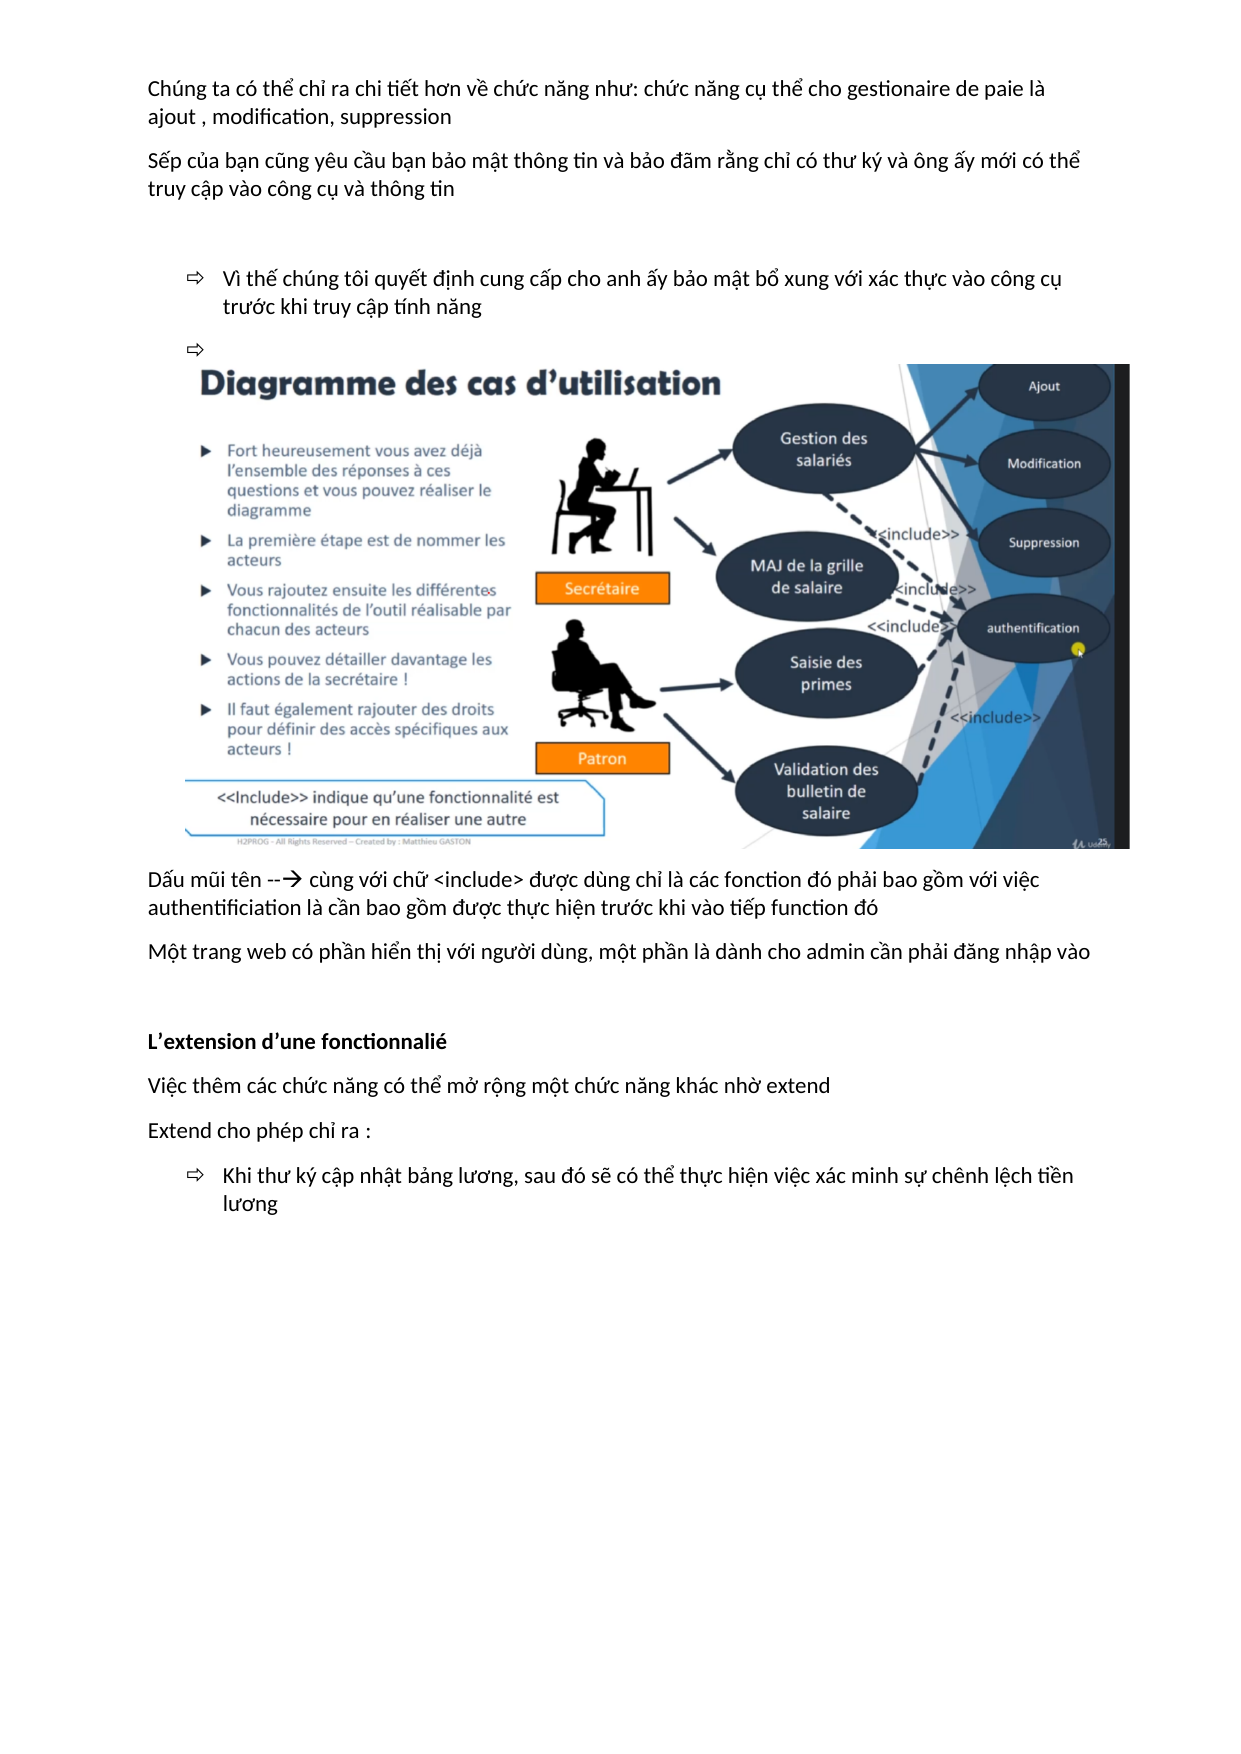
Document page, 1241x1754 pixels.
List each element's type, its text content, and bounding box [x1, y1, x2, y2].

list Vì thế chúng tôi quyết định cung cấp cho anh ấy bảo mật bổ xung với xác thực vào công cụ trước khi truy cập tính năng [185, 264, 1093, 320]
text Dấu mũi tên -- cùng với chữ <include> được dùng chỉ là các fonction đó phải bao gồm với việc authentificiation là cần bao gồm được thực hiện trước khi vào tiếp function đó [148, 865, 1093, 921]
list Khi thư ký cập nhật bảng lương, sau đó sẽ có thể thực hiện việc xác minh sự chênh lệch tiền lương [185, 1161, 1093, 1217]
text Việc thêm các chức năng có thể mở rộng một chức năng khác nhờ extend [148, 1072, 1093, 1099]
text Một trang web có phần hiển thị với người dùng, một phần là dành cho admin cần phải đăng nhập vào [148, 937, 1093, 966]
text L’extension d’une fonctionnalié [148, 1027, 1093, 1055]
text Sếp của bạn cũng yêu cầu bạn bảo mật thông tin và bảo đãm rằng chỉ có thư ký và ông ấy mới có thể truy cập vào công cụ và thông tin [148, 147, 1093, 203]
text Extend cho phép chỉ ra : [148, 1116, 1093, 1144]
text Chúng ta có thể chỉ ra chi tiết hơn về chức năng như: chức năng cụ thể cho gestionaire de paie là ajout , modification, suppression [148, 74, 1093, 130]
